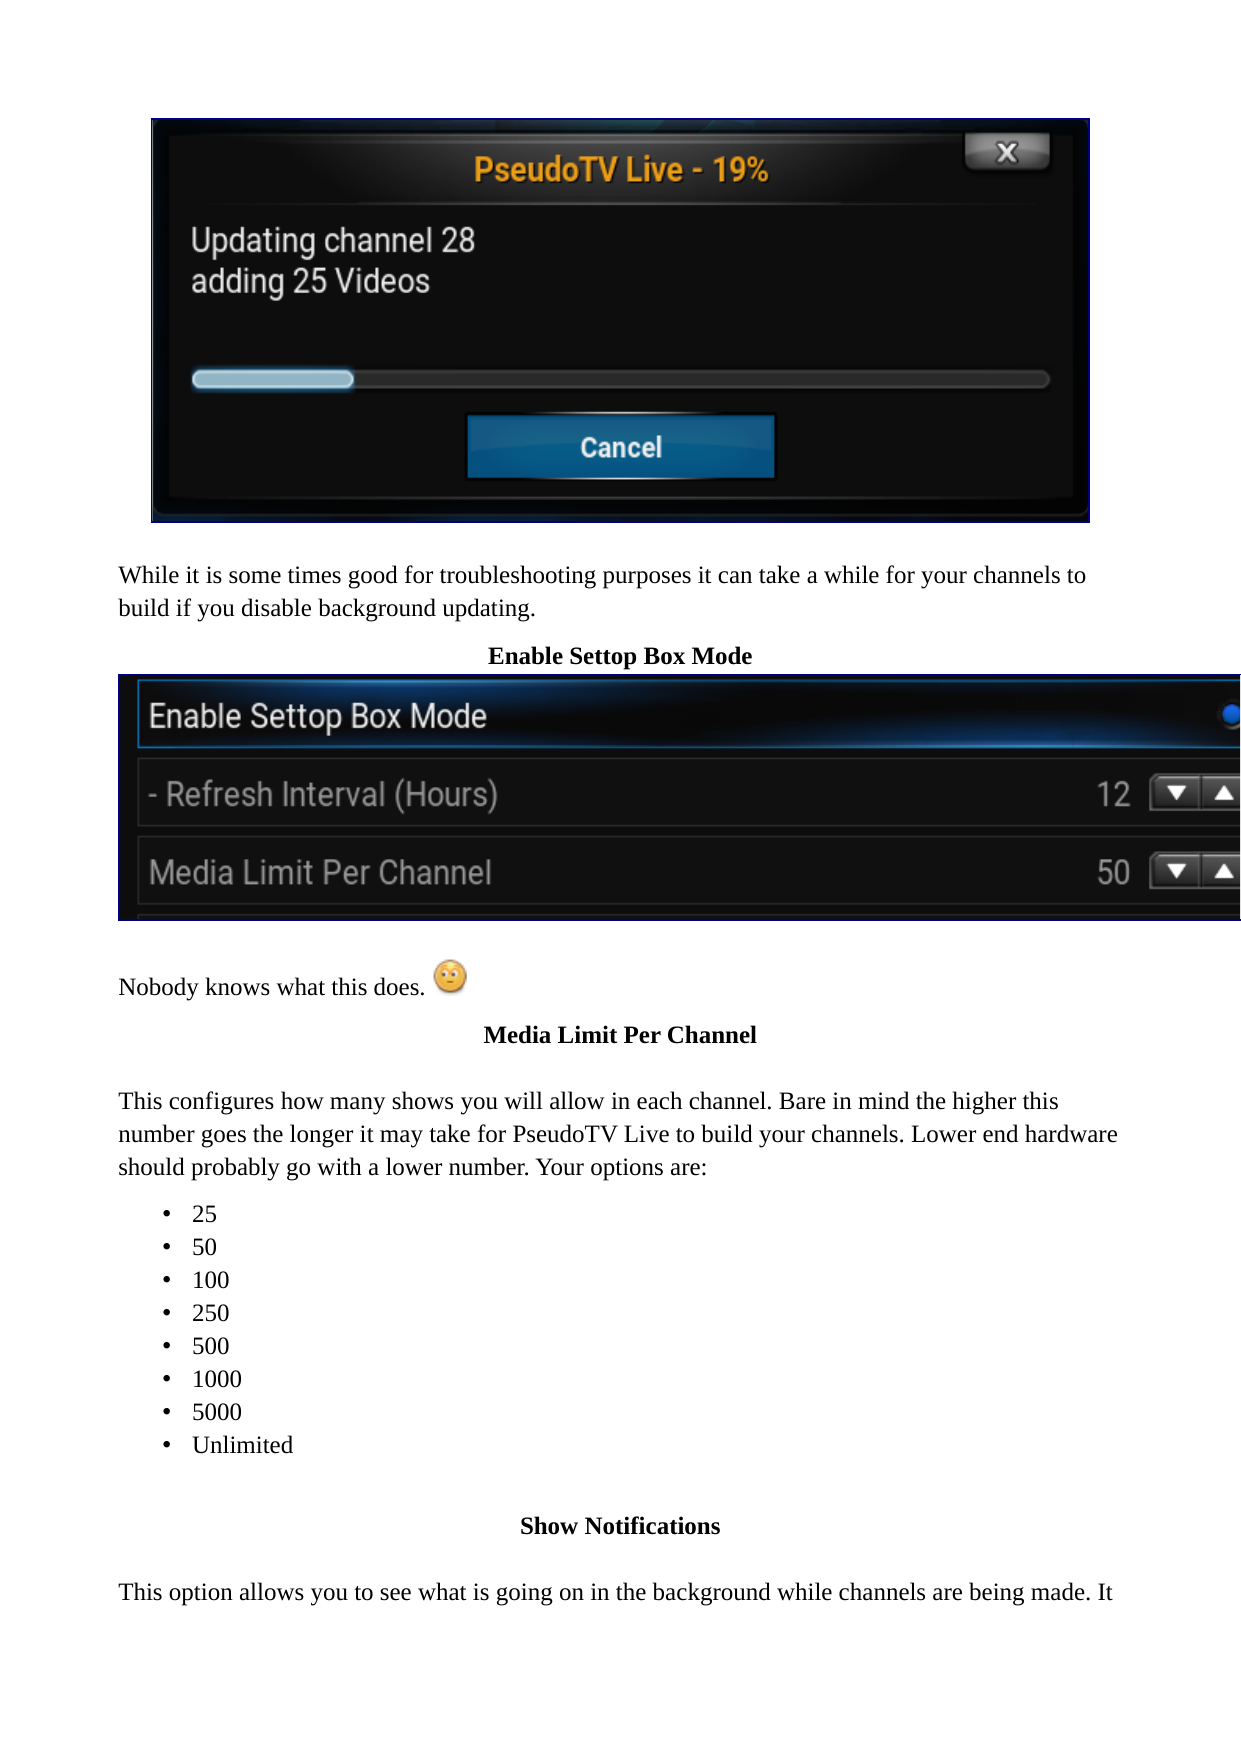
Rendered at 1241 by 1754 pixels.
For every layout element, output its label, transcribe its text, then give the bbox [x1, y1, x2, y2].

list 500 [162, 1331, 1122, 1360]
list 50 [162, 1232, 1122, 1261]
list 25 [162, 1199, 1122, 1228]
list 250 [162, 1298, 1122, 1327]
text This configures how many shows you will allow in each channel. Bare in mind the higher this number goes the longer it may take for PseudoTV Live to build your channels. Lower end hardware should probably go with a lower number. Your options are: [118, 1053, 1122, 1181]
picture [432, 957, 470, 996]
picture [152, 120, 1088, 521]
text Media Limit Per Channel [118, 1020, 1122, 1048]
text This option allows you to see what is going on in the background while channels are being made. It [118, 1544, 1122, 1606]
text While it is some times good for troubleshooting purposes it can take a while for your channels to build if you disable background updating. [118, 527, 1122, 622]
list Unlimited [162, 1431, 1122, 1459]
picture [120, 675, 1241, 919]
text Nobody knows what this does. [118, 925, 1122, 1001]
list 5000 [162, 1397, 1122, 1426]
text Enable Settop Box Mode [118, 641, 1122, 674]
text Show Notifications [118, 1511, 1122, 1540]
list 100 [162, 1265, 1122, 1294]
list 1000 [162, 1364, 1122, 1393]
